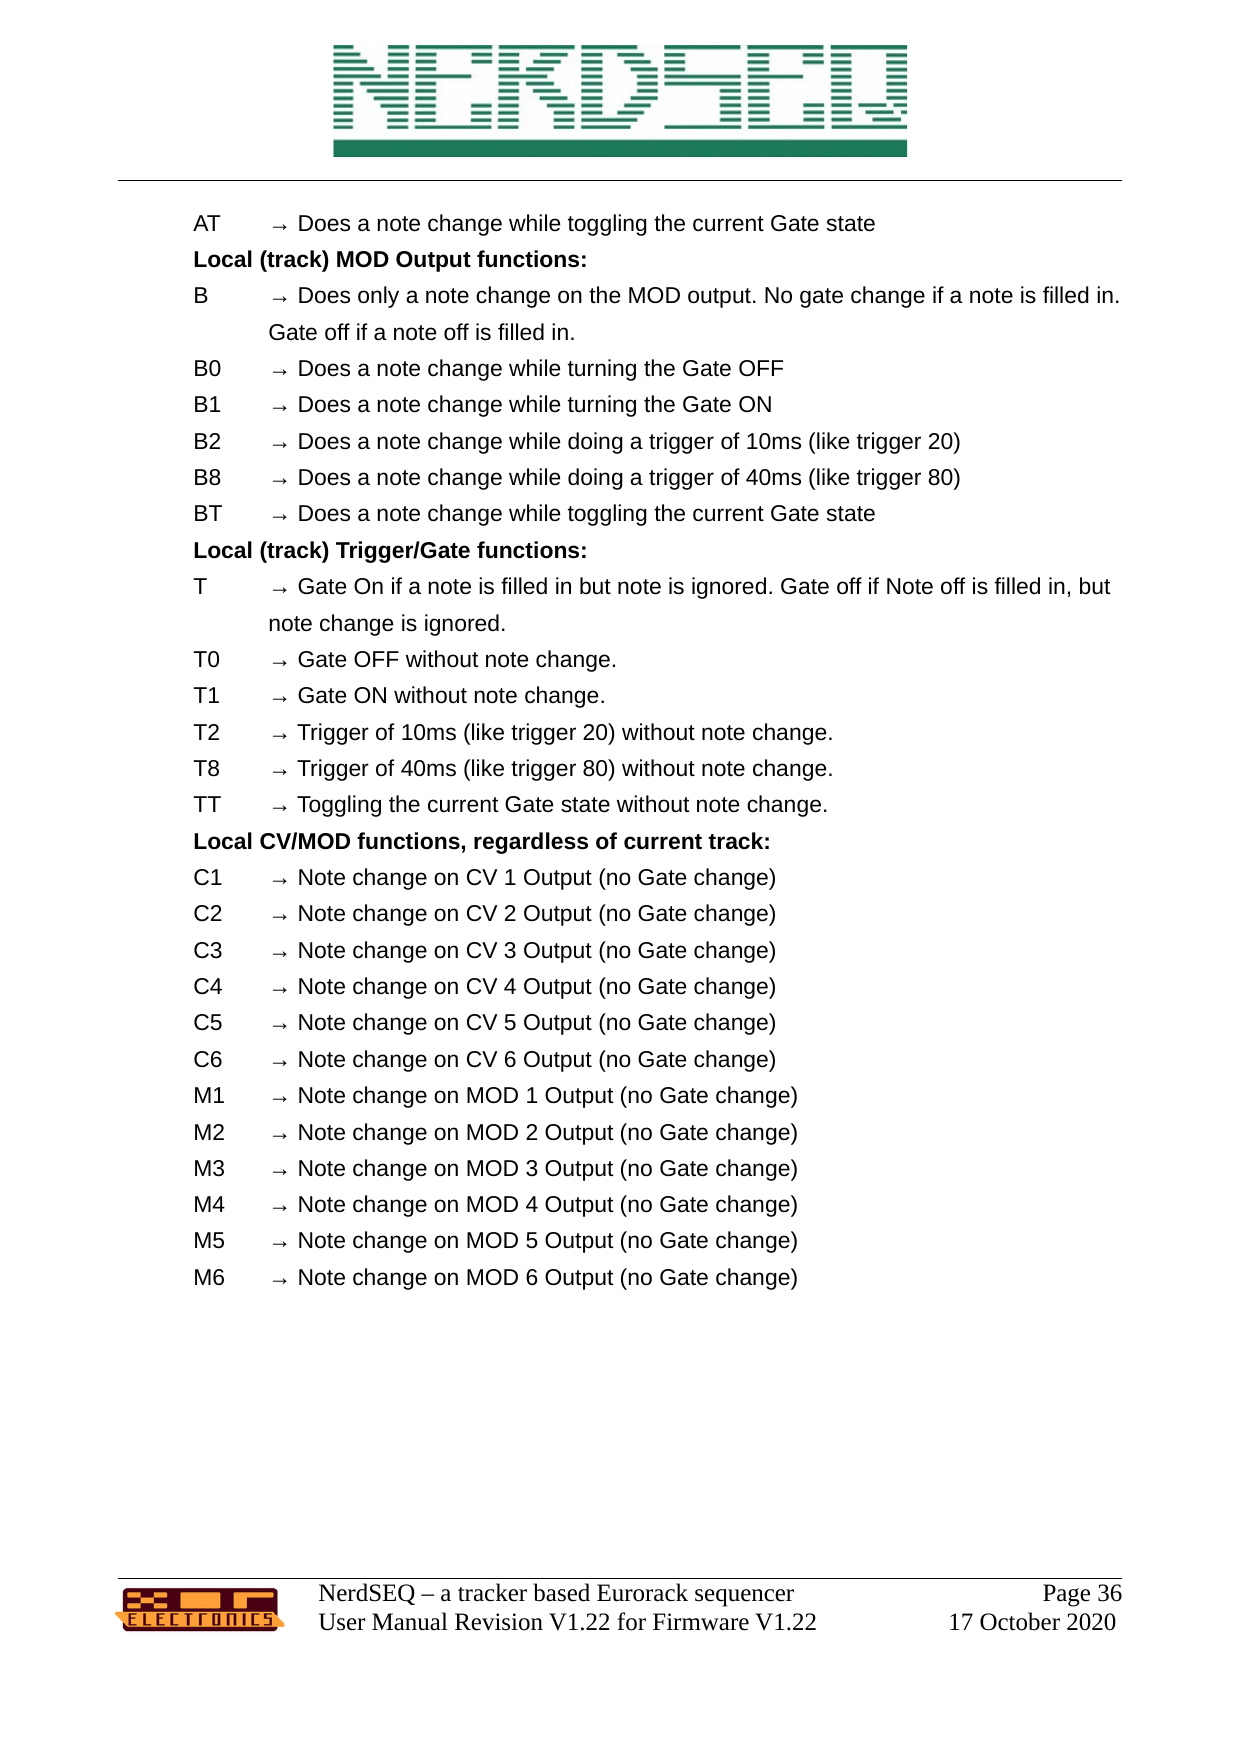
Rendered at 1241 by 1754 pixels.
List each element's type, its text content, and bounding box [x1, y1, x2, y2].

list T → Gate On if a note is filled in but note is ignored. Gate off if Note off is filled in, but note change is ignored. [156, 573, 1122, 636]
picture [333, 45, 908, 157]
text Local CV/MOD functions, regardless of current track: [118, 828, 1122, 854]
text M4 → Note change on MOD 4 Output (no Gate change) [118, 1191, 1122, 1217]
list T0 → Gate OFF without note change. [156, 646, 1122, 672]
list B0 → Does a note change while turning the Gate OFF [156, 355, 1122, 381]
text T8 → Trigger of 40ms (like trigger 80) without note change. [118, 755, 1122, 781]
text C5 → Note change on CV 5 Output (no Gate change) [118, 1009, 1122, 1036]
text C1 → Note change on CV 1 Output (no Gate change) [118, 864, 1122, 890]
text C2 → Note change on CV 2 Output (no Gate change) [118, 900, 1122, 927]
text M5 → Note change on MOD 5 Output (no Gate change) [118, 1227, 1122, 1254]
text BT → Does a note change while toggling the current Gate state [118, 500, 1122, 527]
text AT → Does a note change while toggling the current Gate state [118, 209, 1122, 236]
text M3 → Note change on MOD 3 Output (no Gate change) [118, 1155, 1122, 1181]
text M1 → Note change on MOD 1 Output (no Gate change) [118, 1082, 1122, 1108]
text T1 → Gate ON without note change. [118, 682, 1122, 708]
text B2 → Does a note change while doing a trigger of 10ms (like trigger 20) [118, 428, 1122, 454]
text C3 → Note change on CV 3 Output (no Gate change) [118, 937, 1122, 963]
picture [115, 1584, 285, 1634]
text B1 → Does a note change while turning the Gate ON [118, 391, 1122, 418]
text T2 → Trigger of 10ms (like trigger 20) without note change. [118, 718, 1122, 745]
text M6 → Note change on MOD 6 Output (no Gate change) [118, 1264, 1122, 1290]
text TT → Toggling the current Gate state without note change. [118, 791, 1122, 818]
text C6 → Note change on CV 6 Output (no Gate change) [118, 1046, 1122, 1072]
list B → Does only a note change on the MOD output. No gate change if a note is filled in. Gate off if a note off is filled in. [156, 282, 1122, 345]
text Local (track) MOD Output functions: [118, 246, 1122, 272]
text Local (track) Trigger/Gate functions: [118, 537, 1122, 563]
text M2 → Note change on MOD 2 Output (no Gate change) [118, 1118, 1122, 1145]
text B8 → Does a note change while doing a trigger of 40ms (like trigger 80) [118, 464, 1122, 490]
text C4 → Note change on CV 4 Output (no Gate change) [118, 973, 1122, 999]
